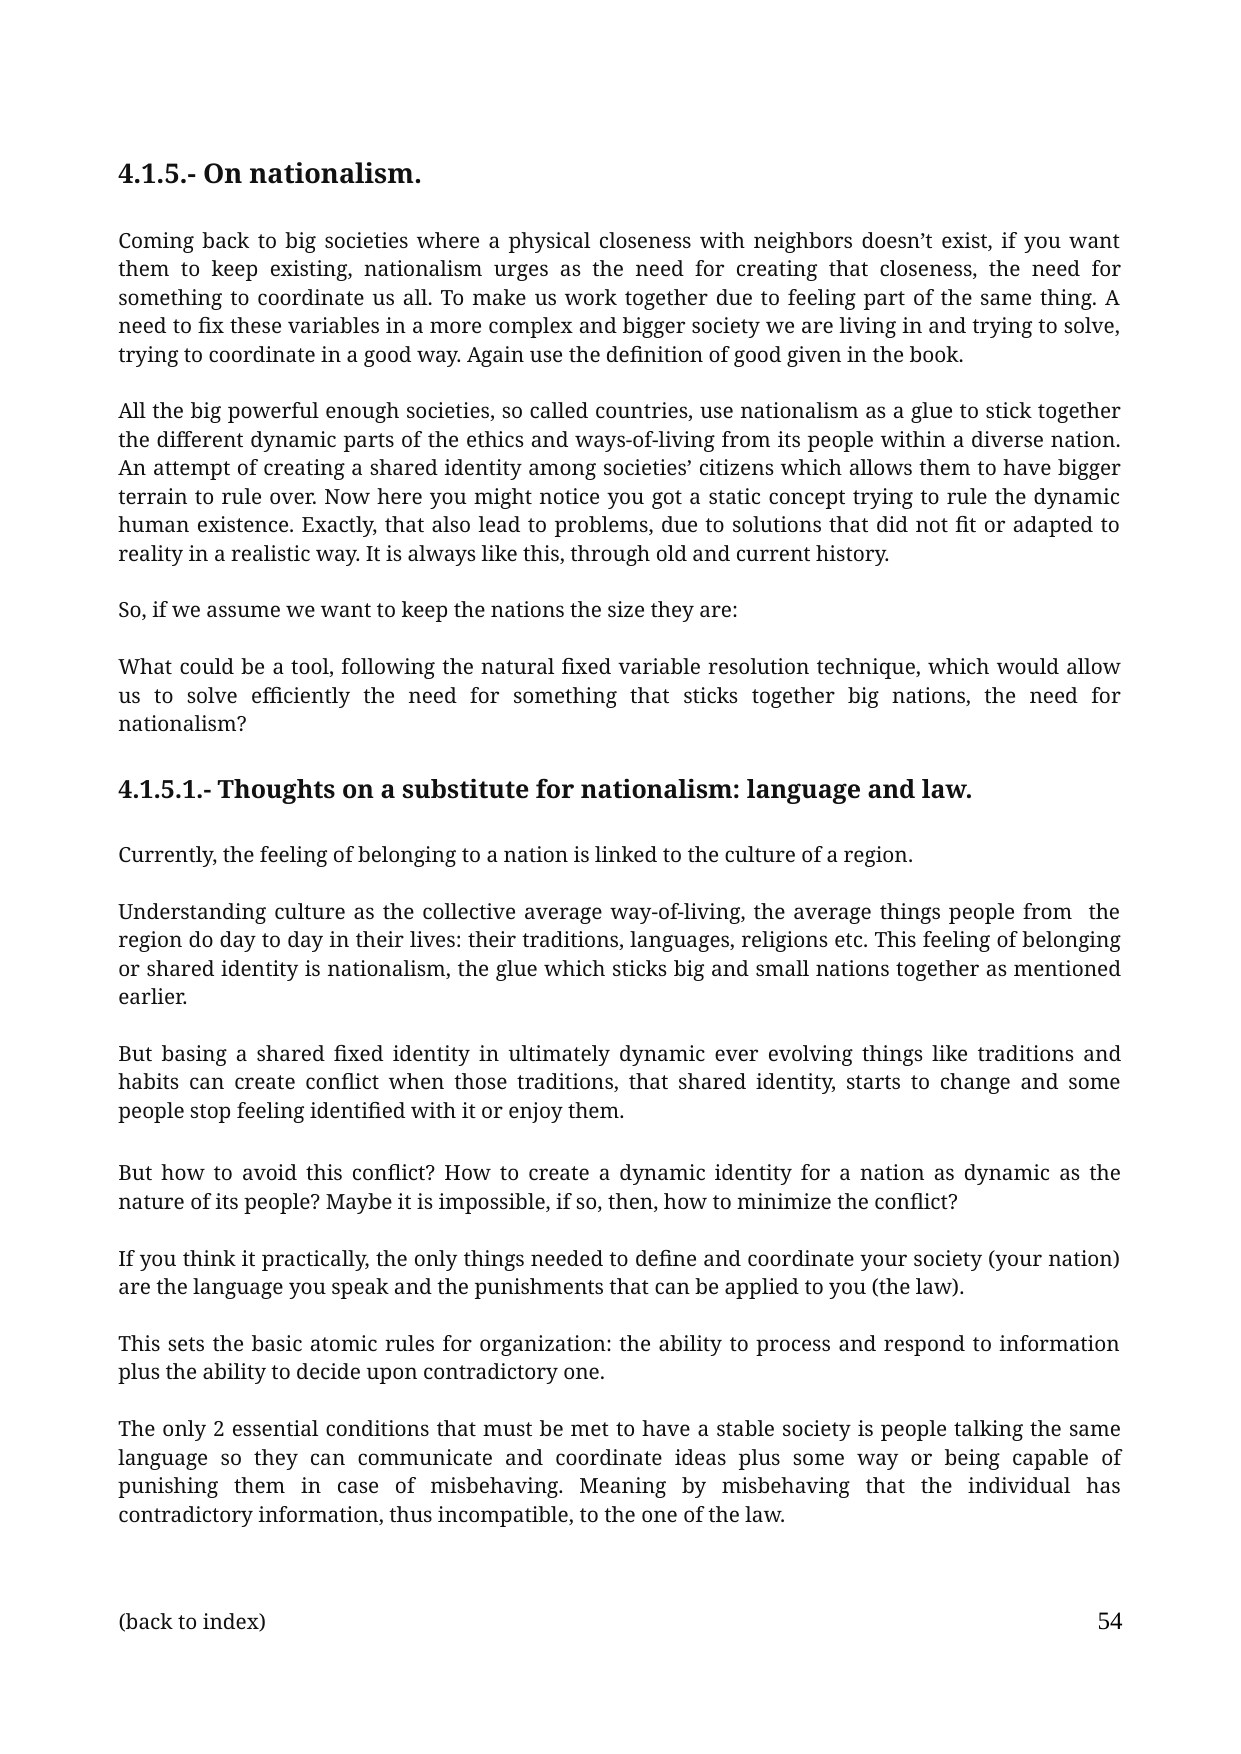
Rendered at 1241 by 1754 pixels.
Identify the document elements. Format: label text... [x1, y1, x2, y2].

text But basing a shared fixed identity in ultimately dynamic ever evolving things like traditions and habits can create conflict when those traditions, that shared identity, starts to change and some people stop feeling identified with it or enjoy them. [118, 1039, 1122, 1124]
text If you think it practically, the only things needed to define and coordinate your society (your nation) are the language you speak and the punishments that can be applied to you (the law). [118, 1244, 1122, 1301]
text Currently, the feeling of belonging to a nation is linked to the culture of a region. [118, 840, 1122, 868]
text 4.1.5.1.- Thoughts on a substitute for nationalism: language and law. [118, 772, 1122, 806]
text Understanding culture as the collective average way-of-living, the average things people from the region do day to day in their lives: their traditions, languages, religions etc. This feeling of belonging or shared identity is nationalism, the glue which sticks big and small nations together as mentioned earlier. [118, 897, 1122, 1011]
text All the big powerful enough societies, so called countries, use nationalism as a glue to stick together the different dynamic parts of the ethics and ways-of-living from its people within a diverse nation. An attempt of creating a shared identity among societies’ citizens which allows them to have bigger terrain to rule over. Now here you might notice you got a static concept trying to rule the dynamic human existence. Exactly, that also lead to problems, due to solutions that did not fit or adapted to reality in a realistic way. It is always like this, through old and current history. [118, 397, 1122, 567]
text What could be a tool, following the natural fixed variable resolution technique, which would allow us to solve efficiently the need for something that sticks together big nations, the need for nationalism? [118, 652, 1122, 738]
text 4.1.5.- On nationalism. [118, 155, 1122, 192]
text But how to avoid this conflict? How to create a dynamic identity for a nation as dynamic as the nature of its people? Maybe it is impossible, if so, then, how to minimize the conflict? [118, 1158, 1122, 1215]
text This sets the basic atomic rules for organization: the ability to process and respond to information plus the ability to decide upon contradictory one. [118, 1329, 1122, 1386]
text Coming back to big societies where a physical closeness with neighbors doesn’t exist, if you want them to keep existing, nationalism urges as the need for creating that closeness, the need for something to coordinate us all. To make us work together due to feeling part of the same thing. A need to fix these variables in a more complex and bigger society we are living in and trying to solve, trying to coordinate in a good way. Again use the definition of good given in the book. [118, 226, 1122, 368]
text So, if we assume we want to keep the nations the size they are: [118, 596, 1122, 624]
text The only 2 essential conditions that must be met to have a stable society is people talking the same language so they can communicate and coordinate ideas plus some way or being capable of punishing them in case of misbehaving. Meaning by misbehaving that the individual has contradictory information, thus incompatible, to the one of the law. [118, 1414, 1122, 1528]
